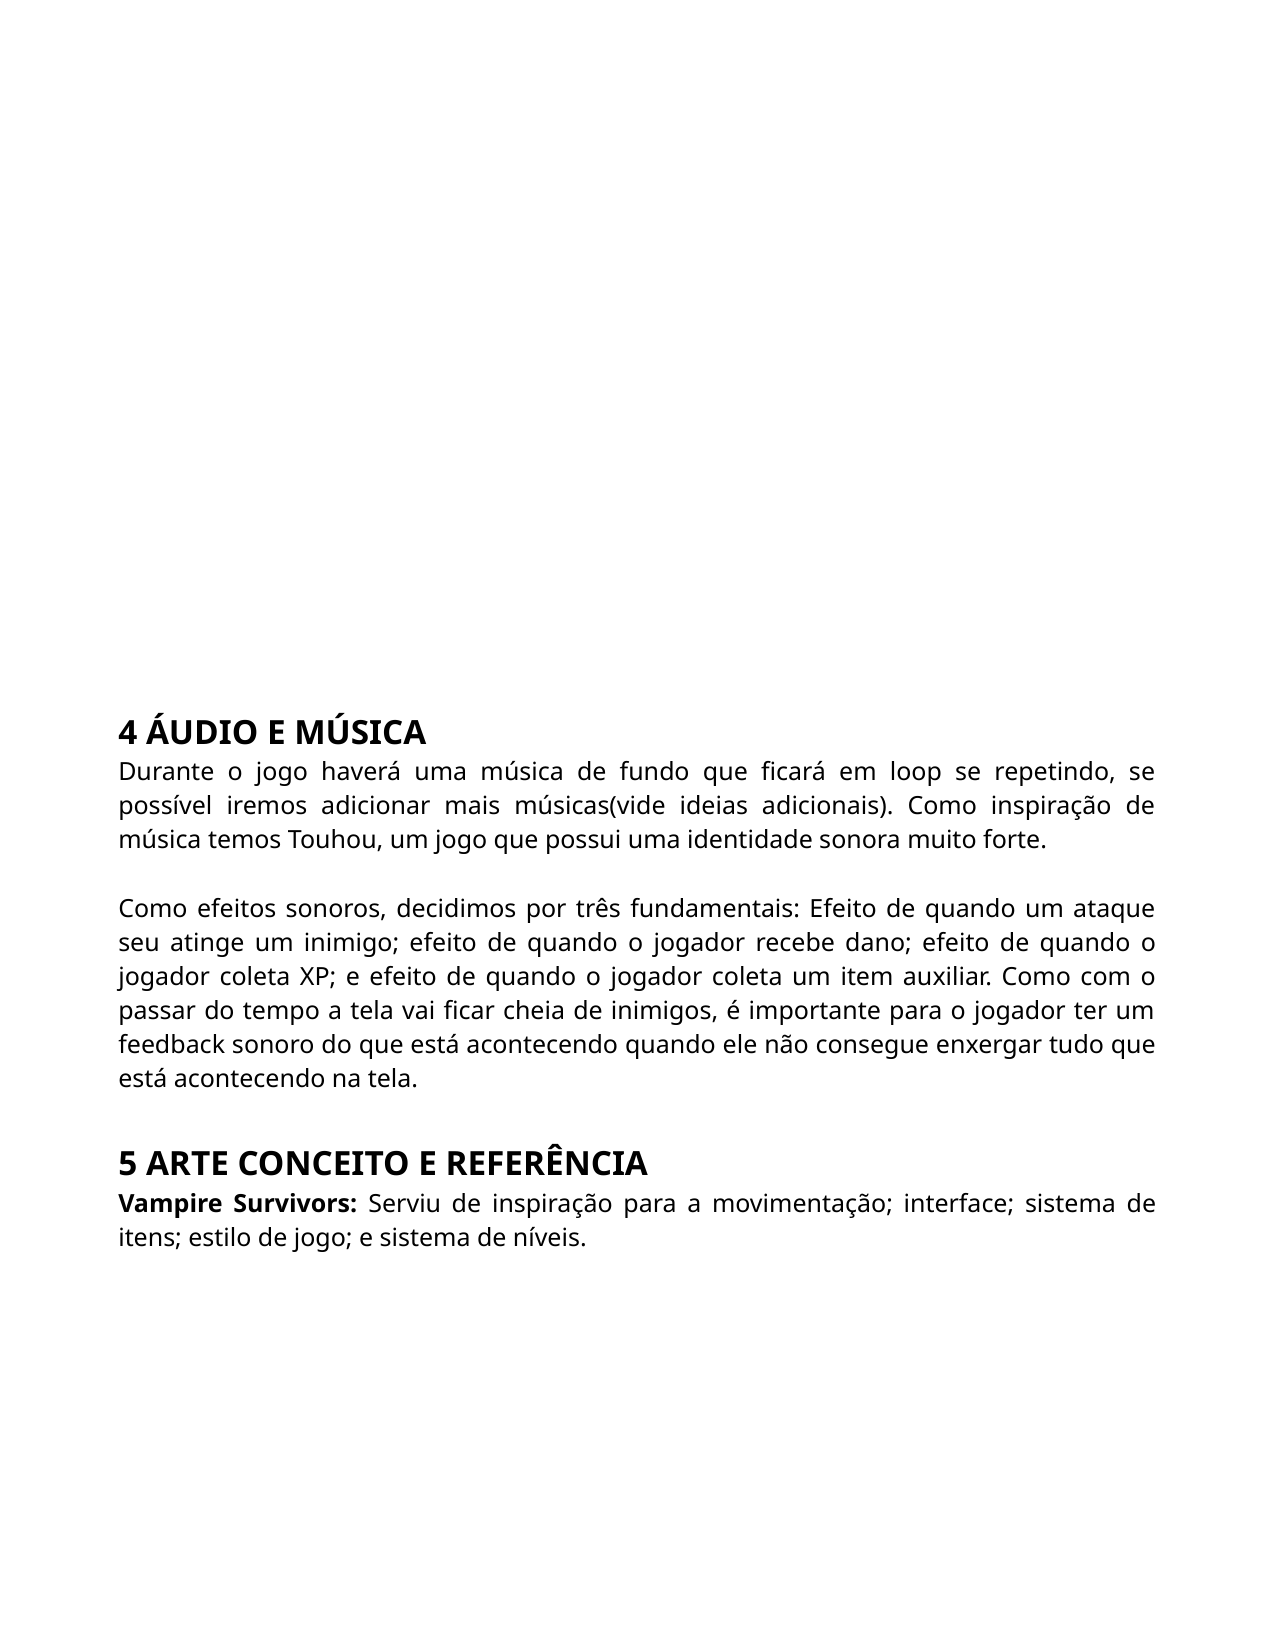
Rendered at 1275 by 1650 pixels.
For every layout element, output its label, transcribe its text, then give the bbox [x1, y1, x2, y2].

text Como efeitos sonoros, decidimos por três fundamentais: Efeito de quando um ataque seu atinge um inimigo; efeito de quando o jogador recebe dano; efeito de quando o jogador coleta XP; e efeito de quando o jogador coleta um item auxiliar. Como com o passar do tempo a tela vai ficar cheia de inimigos, é importante para o jogador ter um feedback sonoro do que está acontecendo quando ele não consegue enxergar tudo que está acontecendo na tela. [118, 890, 1157, 1094]
text Durante o jogo haverá uma música de fundo que ficará em loop se repetindo, se possível iremos adicionar mais músicas(vide ideias adicionais). Como inspiração de música temos Touhou, um jogo que possui uma identidade sonora muito forte. [118, 754, 1157, 856]
text Vampire Survivors: Serviu de inspiração para a movimentação; interface; sistema de itens; estilo de jogo; e sistema de níveis. [118, 1185, 1157, 1253]
text 4 ÁUDIO E MÚSICA [118, 708, 1157, 754]
text 5 ARTE CONCEITO E REFERÊNCIA [118, 1140, 1157, 1185]
